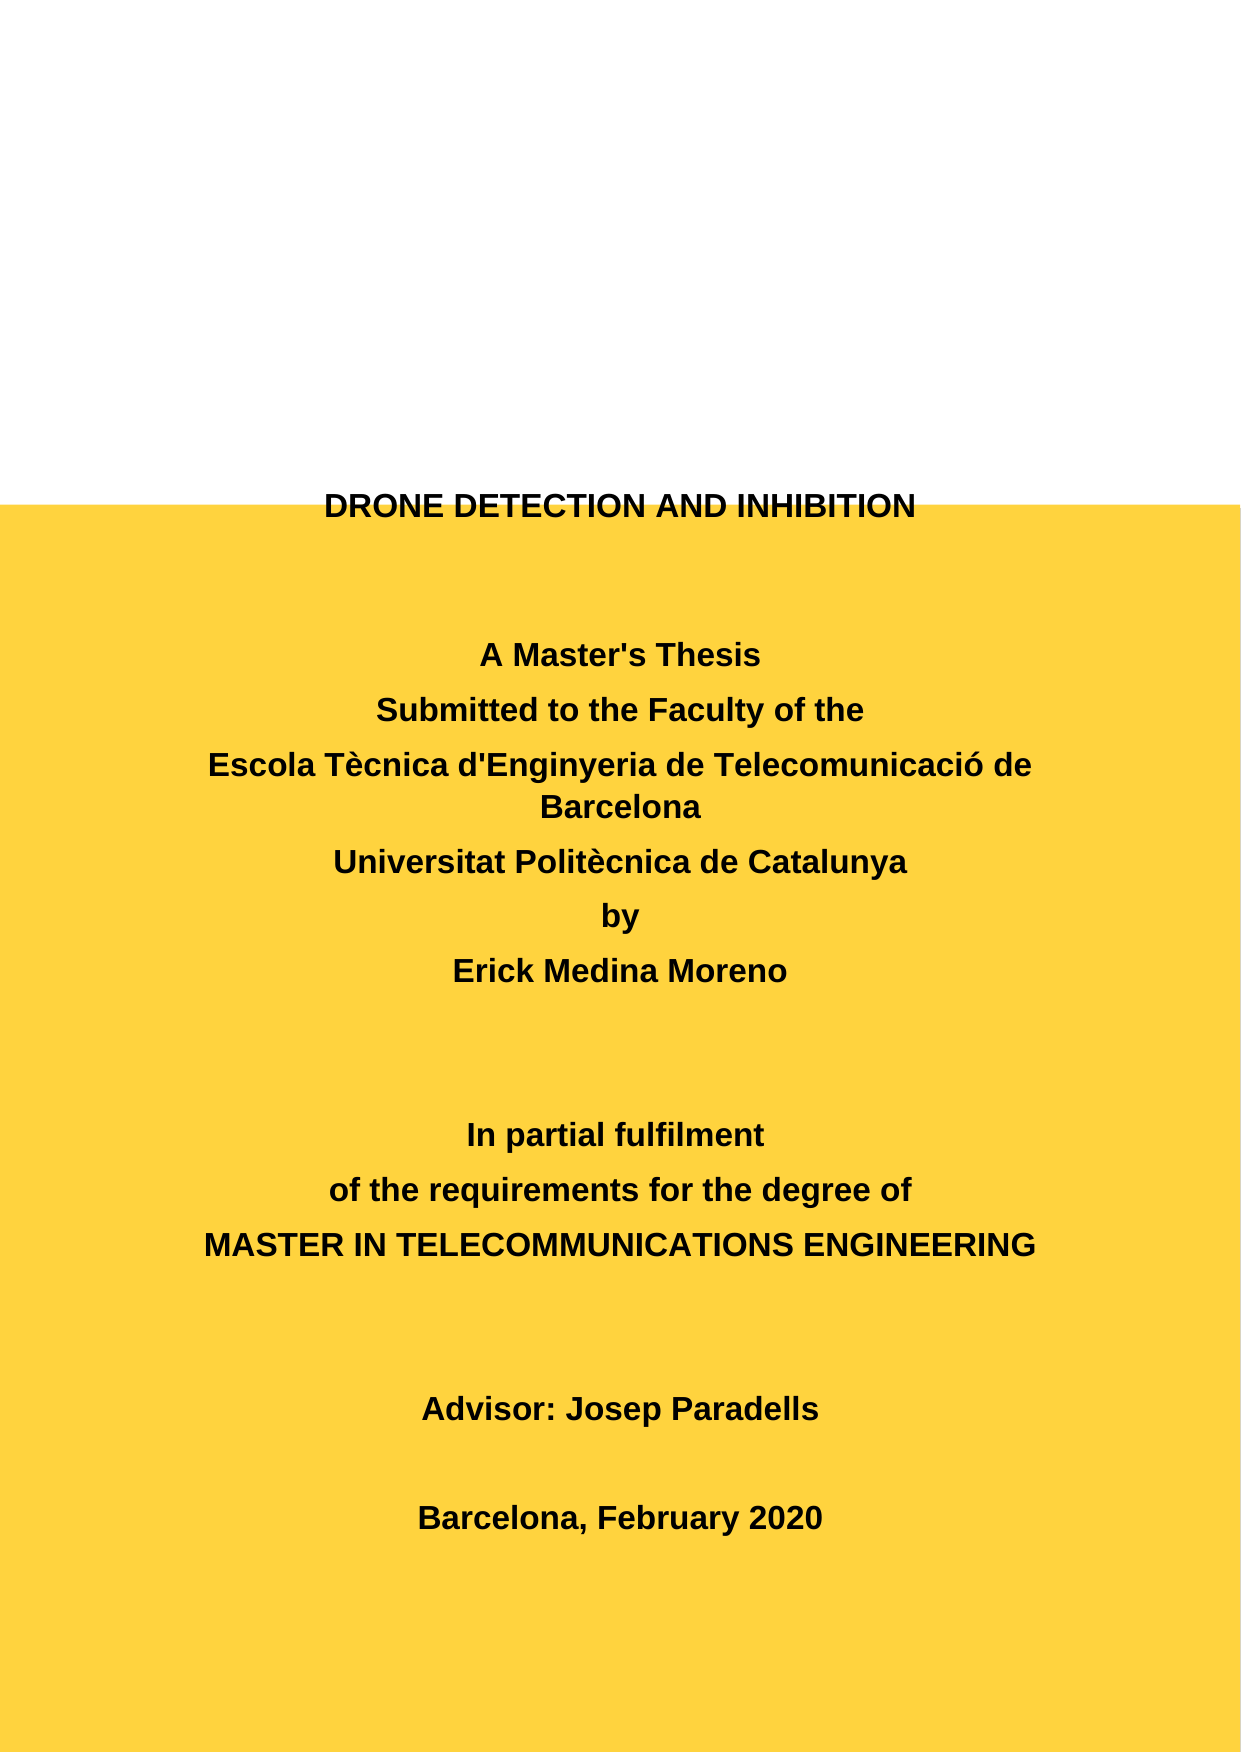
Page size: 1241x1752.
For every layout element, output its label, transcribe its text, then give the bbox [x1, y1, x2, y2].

text DRONE DETECTION AND INHIBITION [165, 486, 1075, 504]
